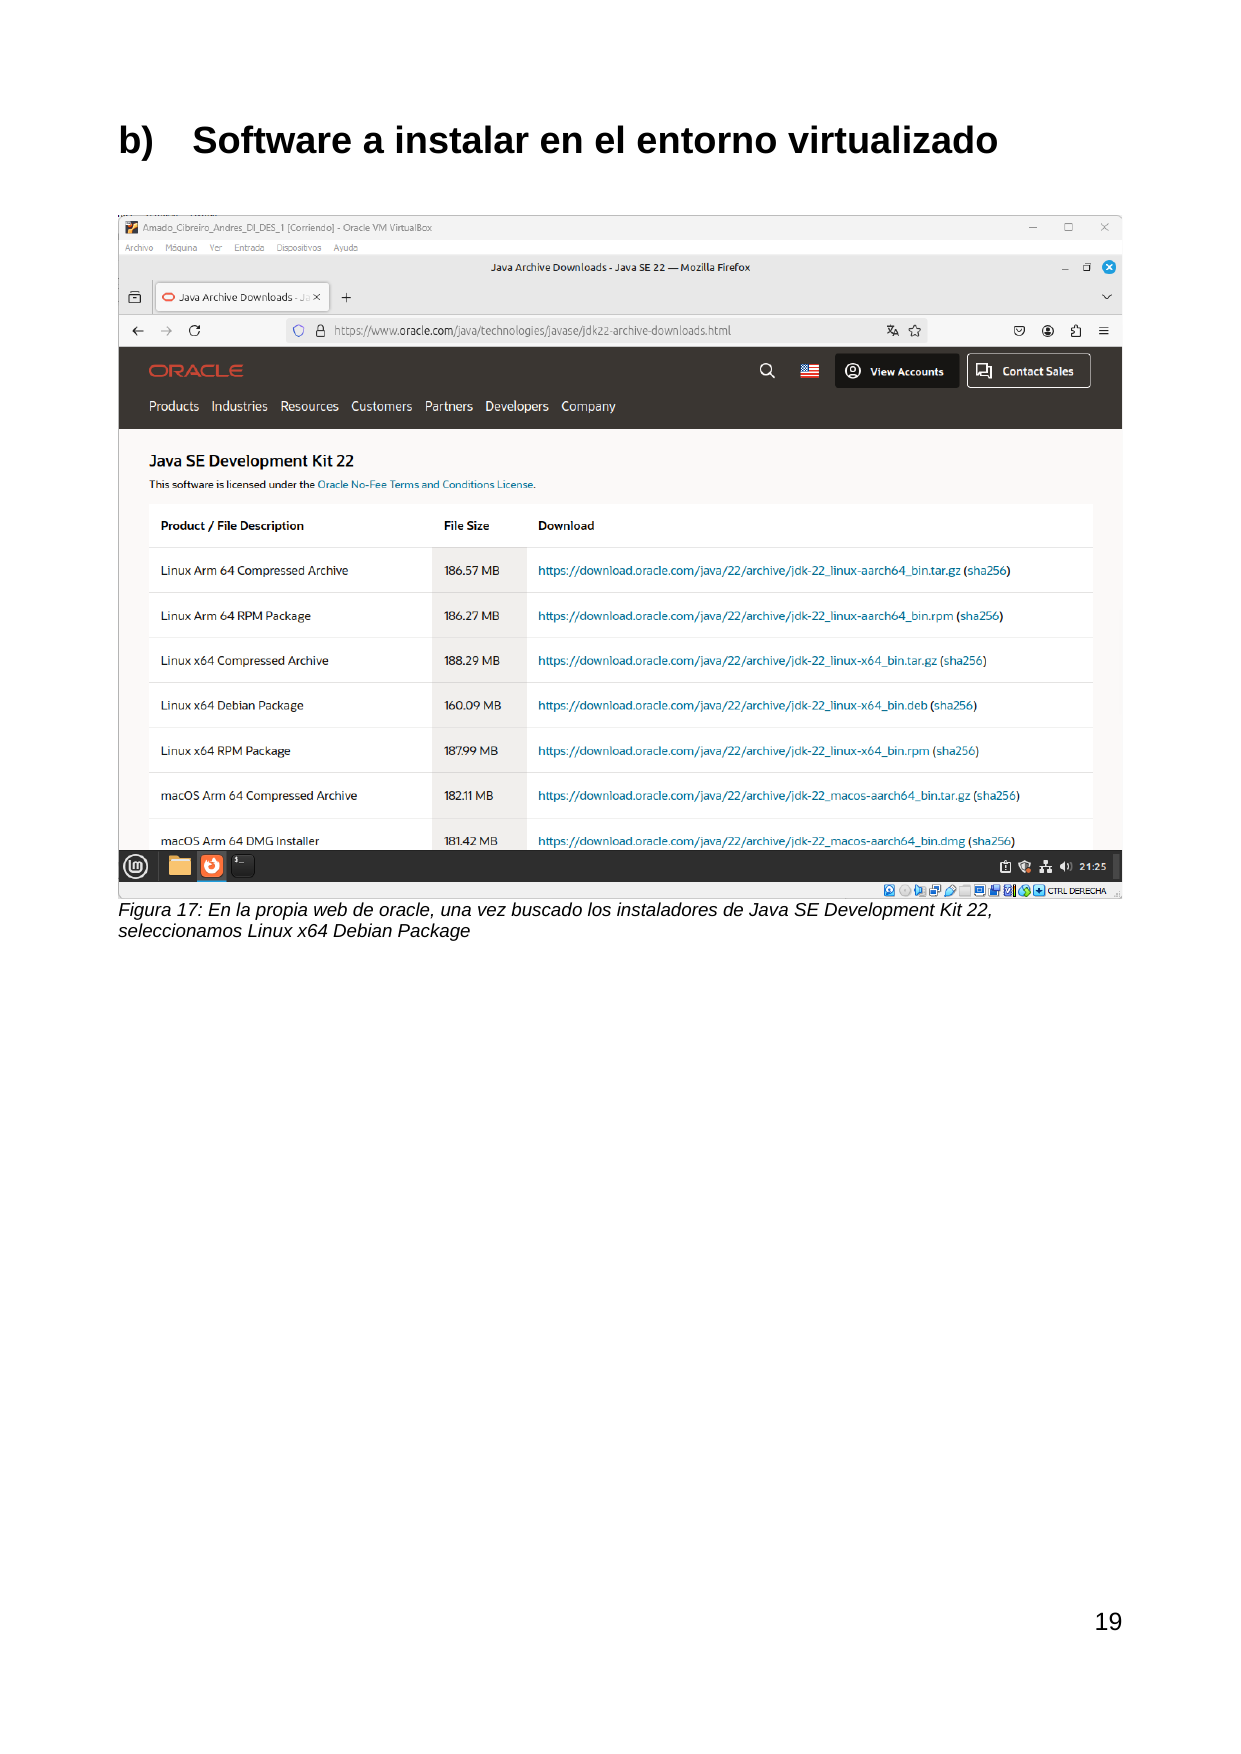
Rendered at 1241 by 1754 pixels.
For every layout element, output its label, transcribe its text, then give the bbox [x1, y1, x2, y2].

picture [118, 215, 1123, 899]
subtitle Software a instalar en el entorno virtualizado [118, 118, 1122, 162]
text Figura 17: En la propia web de oracle, una vez buscado los instaladores de Java SE Development Kit 22, seleccionamos Linux x64 Debian Package [118, 899, 1122, 941]
